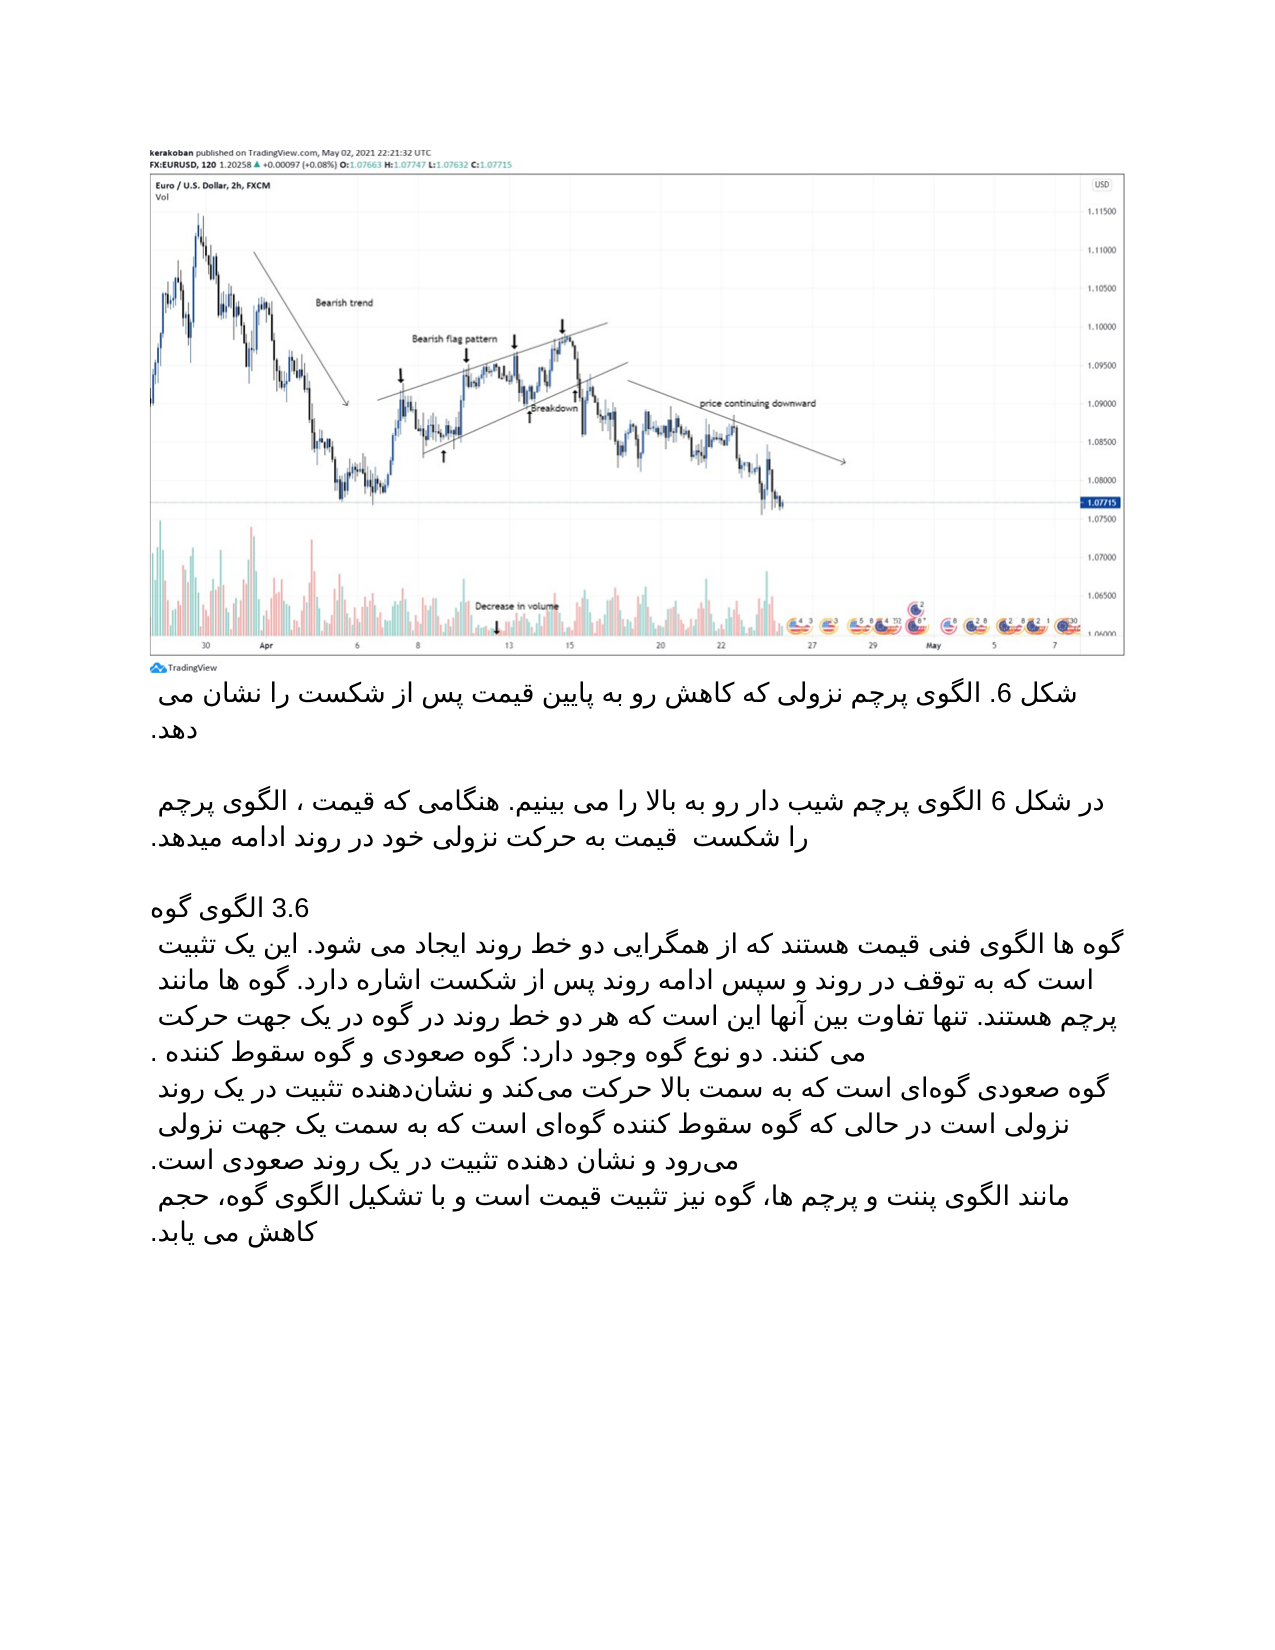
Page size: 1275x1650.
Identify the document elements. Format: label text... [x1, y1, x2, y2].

text گوه صعودی گوه‌ای است که به سمت بالا حرکت می‌کند و نشان‌دهنده تثبیت در یک روند نزولی است در حالی که گوه سقوط کننده گوه‌ای است که به سمت یک جهت نزولی می‌رود و نشان دهنده تثبیت در یک روند صعودی است. [150, 1072, 1125, 1175]
text 3.6 الگوی گوه [150, 892, 1125, 924]
text در شکل 6 الگوی پرچم شیب دار رو به بالا را می بینیم. هنگامی که قیمت ، الگوی پرچم را شکست قیمت به حرکت نزولی خود در روند ادامه میدهد. [150, 784, 1125, 852]
text شکل 6. الگوی پرچم نزولی که کاهش رو به پایین قیمت پس از شکست را نشان می دهد. [150, 677, 1125, 744]
text گوه ها الگوی فنی قیمت هستند که از همگرایی دو خط روند ایجاد می شود. این یک تثبیت است که به توقف در روند و سپس ادامه روند پس از شکست اشاره دارد. گوه ها مانند پرچم هستند. تنها تفاوت بین آنها این است که هر دو خط روند در گوه در یک جهت حرکت می کنند. دو نوع گوه وجود دارد: گوه صعودی و گوه سقوط کننده . [150, 928, 1125, 1067]
text مانند الگوی پننت و پرچم ها، گوه نیز تثبیت قیمت است و با تشکیل الگوی گوه، حجم کاهش می یابد. [150, 1180, 1125, 1247]
